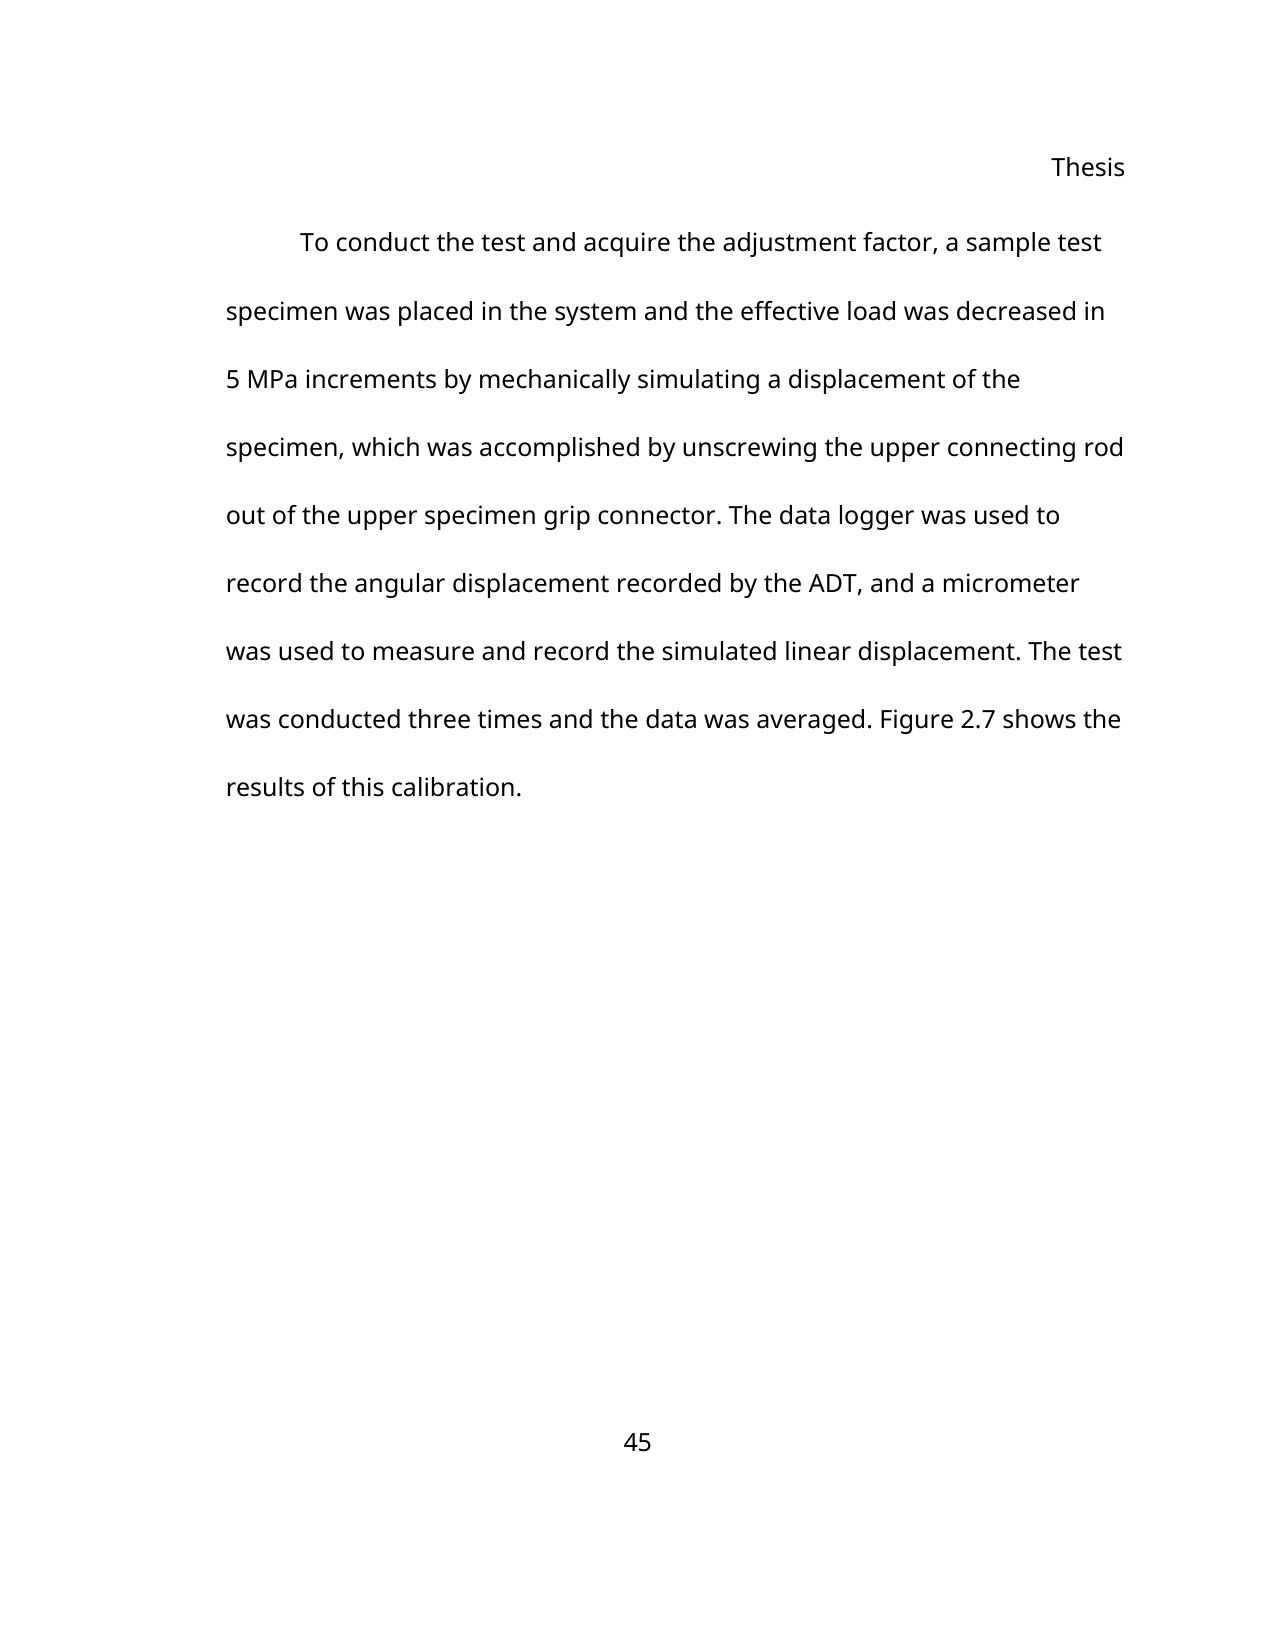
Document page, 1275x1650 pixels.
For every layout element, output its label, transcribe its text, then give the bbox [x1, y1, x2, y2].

text To conduct the test and acquire the adjustment factor, a sample test specimen was placed in the system and the effective load was decreased in 5 MPa increments by mechanically simulating a displacement of the specimen, which was accomplished by unscrewing the upper connecting rod out of the upper specimen grip connector. The data logger was used to record the angular displacement recorded by the ADT, and a micrometer was used to measure and record the simulated linear displacement. The test was conducted three times and the data was averaged. Figure 2.7 shows the results of this calibration. [224, 225, 1125, 804]
